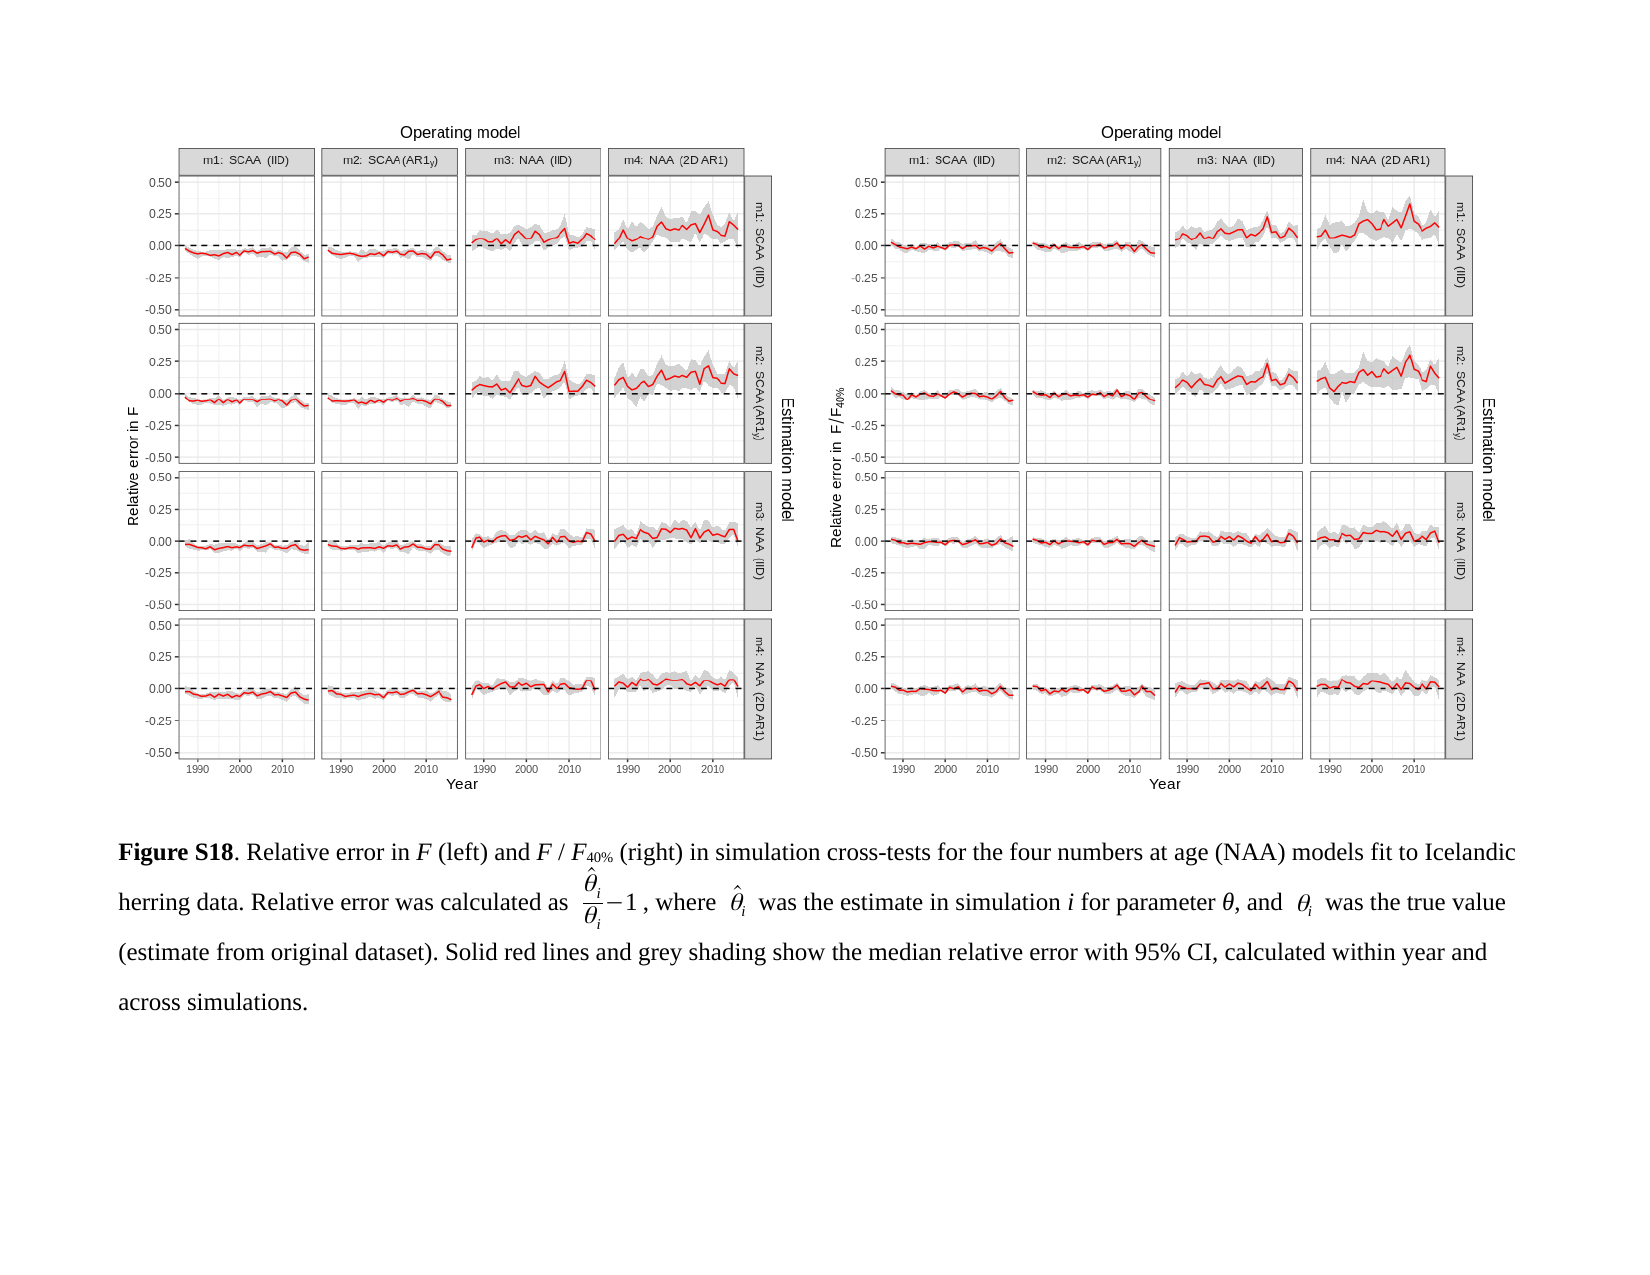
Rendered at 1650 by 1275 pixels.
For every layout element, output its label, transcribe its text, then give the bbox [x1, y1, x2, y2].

picture [819, 118, 1502, 801]
picture [118, 118, 801, 801]
text Figure S18. Relative error in F (left) and F / F40% (right) in simulation cross-tests for the four numbers at age (NAA) models fit to Icelandic herring data. Relative error was calculated as , where was the estimate in simulation i for parameter θ, and was the true value (estimate from original dataset). Solid red lines and grey shading show the median relative error with 95% CI, calculated within year and across simulations. [118, 820, 1532, 1020]
